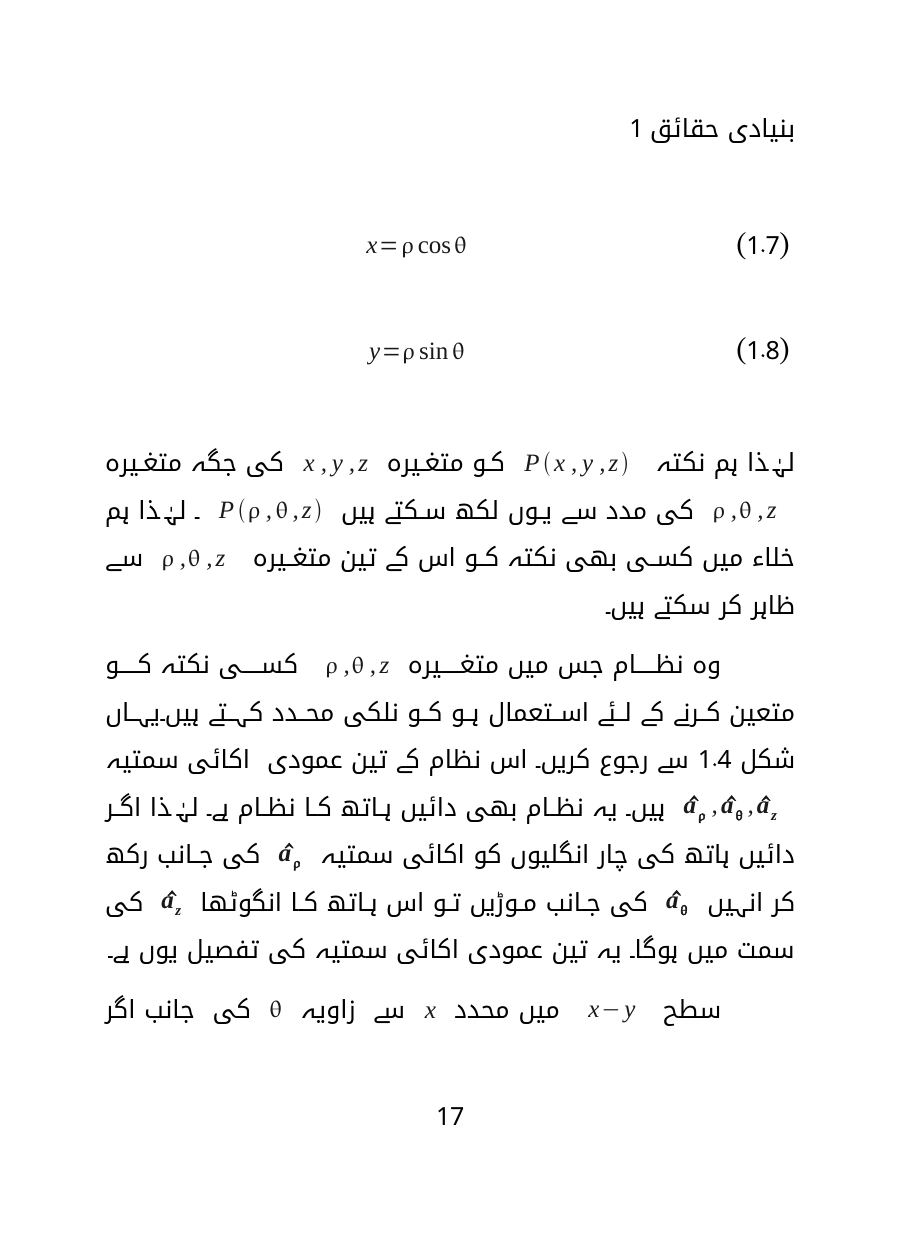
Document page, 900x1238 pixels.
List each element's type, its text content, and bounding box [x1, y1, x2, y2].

table_header [105, 322, 718, 393]
text وہ نظام جس میں متغیرہ کسی نکتہ کو متعین کرنے کے لئے استعمال ہو کو نلکی محدد کہتے ہیں۔یہاں شکل 1.4 سے رجوع کریں۔ اس نظام کے تین عمودی اکائی سمتیہ ہیں۔ یہ نظام بھی دائیں ہاتھ کا نظام ہے۔ لہٰذا اگر دائیں ہاتھ کی چار انگلیوں کو اکائی سمتیہکی جانب رکھ کر انہیںکی جانب موڑیں تو اس ہاتھ کا انگوٹھاکی سمت میں ہوگا۔ یہ تین عمودی اکائی سمتیہ کی تفصیل یوں ہے۔ [105, 642, 795, 974]
table_header [105, 216, 718, 288]
text سطح میں محددسے زاویہکی جانب اگر اکائی سمتیہ بنائی جائے تو یہ اکائی سمتیہہو گی۔ اگر اسی سطح پر اکائی سمتیہکی عمودی سمت میں، زاویہ بڑھانے والے سمت میں، ایک اکائی سمتیہ بنائی جائے تو یہ اکائی سمتیہہو گی۔ اکائی سمتیہوہی اکائی سمتیہ ہے جو کارتیسی محدد نظام میں تھی۔ [105, 986, 795, 1033]
text لہٰذا ہم نکتہ کو متغیرہکی جگہ متغیرہکی مدد سے یوں لکھ سکتے ہیں۔ لہٰذا ہم خلاء میں کسی بھی نکتہ کو اس کے تین متغیرہ سے ظاہر کر سکتے ہیں۔ [105, 440, 795, 629]
table_header (1.7) [718, 216, 795, 288]
table_header (1.8) [718, 322, 795, 393]
